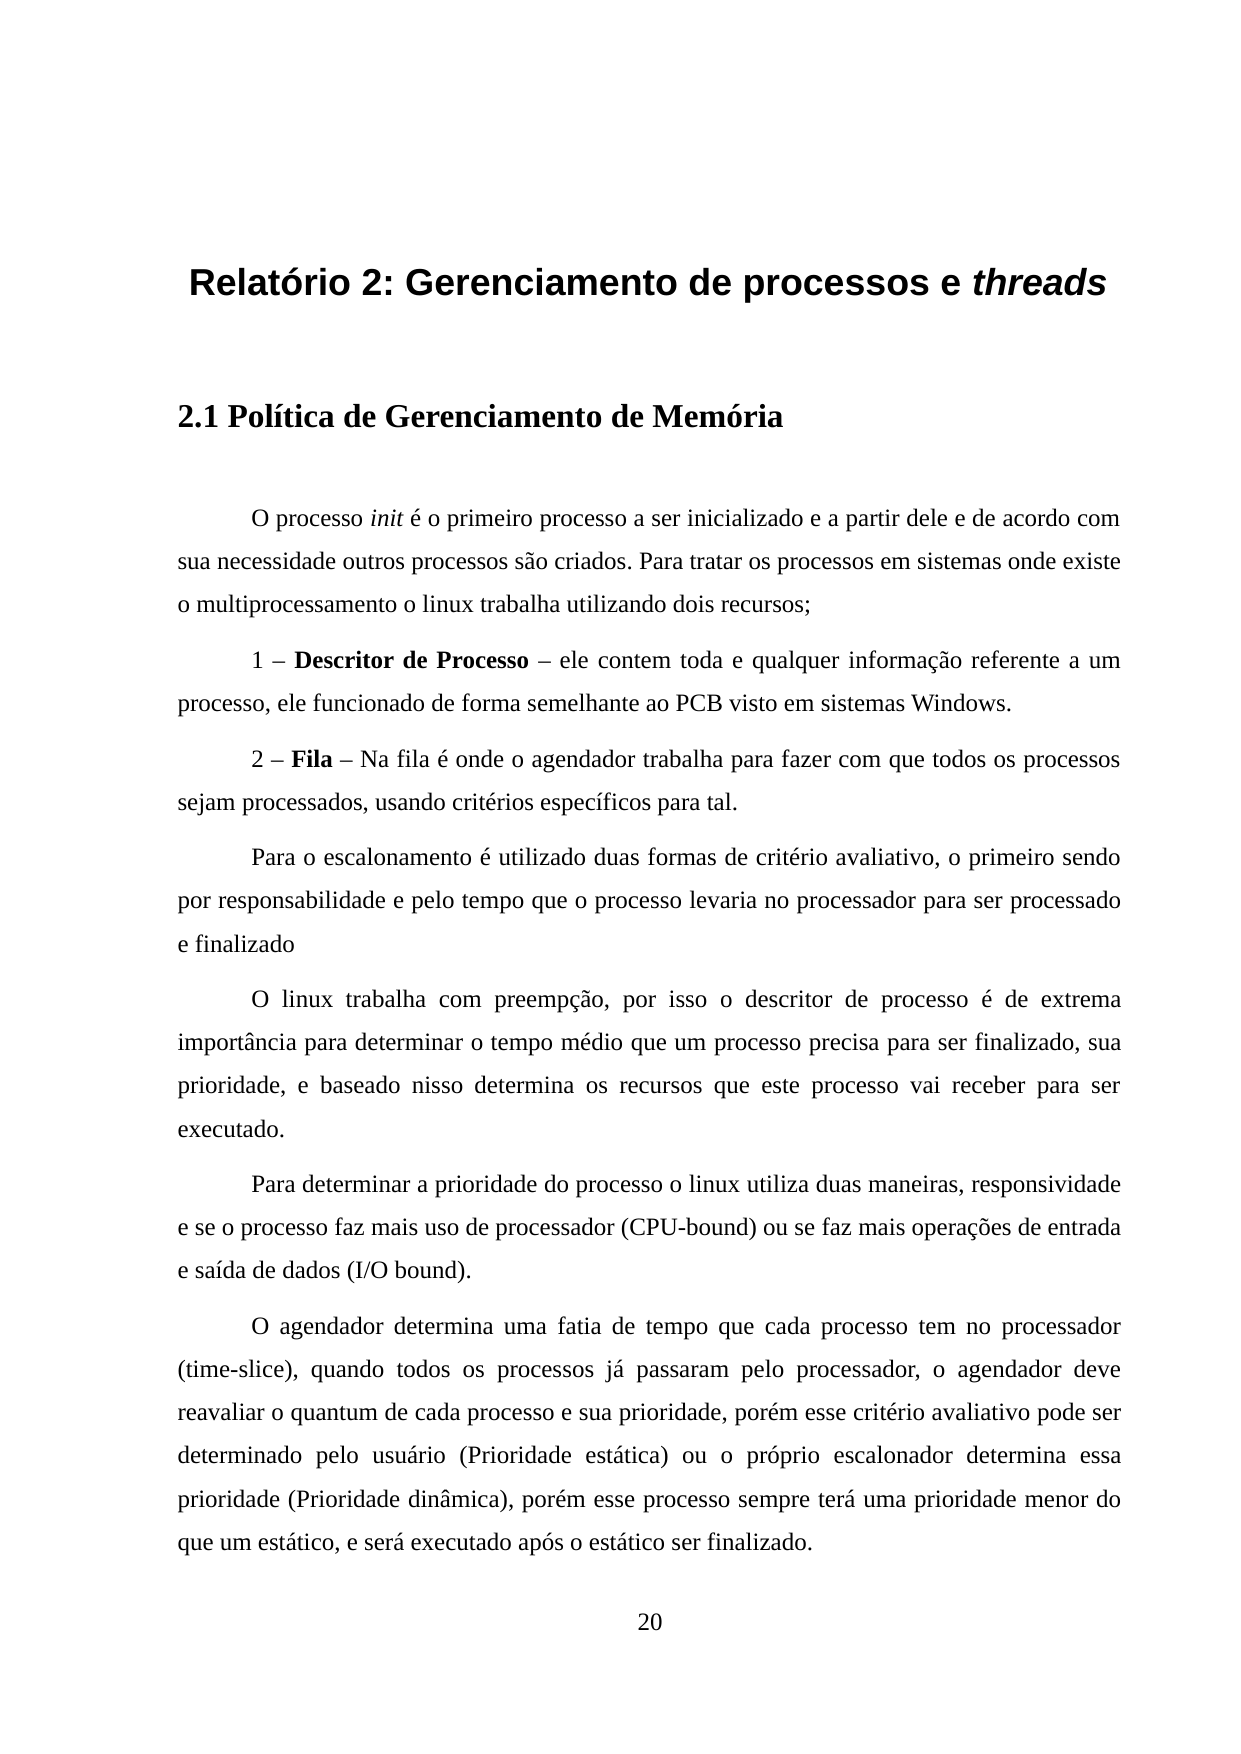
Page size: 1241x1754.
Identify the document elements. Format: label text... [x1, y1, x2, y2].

text O processo init é o primeiro processo a ser inicializado e a partir dele e de acordo com sua necessidade outros processos são criados. Para tratar os processos em sistemas onde existe o multiprocessamento o linux trabalha utilizando dois recursos; [177, 503, 1122, 618]
text Para determinar a prioridade do processo o linux utiliza duas maneiras, responsividade e se o processo faz mais uso de processador (CPU-bound) ou se faz mais operações de entrada e saída de dados (I/O bound). [177, 1169, 1122, 1284]
subtitle Relatório 2: Gerenciamento de processos e threads [177, 260, 1122, 303]
text O agendador determina uma fatia de tempo que cada processo tem no processador (time-slice), quando todos os processos já passaram pelo processador, o agendador deve reavaliar o quantum de cada processo e sua prioridade, porém esse critério avaliativo pode ser determinado pelo usuário (Prioridade estática) ou o próprio escalonador determina essa prioridade (Prioridade dinâmica), porém esse processo sempre terá uma prioridade menor do que um estático, e será executado após o estático ser finalizado. [177, 1311, 1122, 1556]
text 1 – Descritor de Processo – ele contem toda e qualquer informação referente a um processo, ele funcionado de forma semelhante ao PCB visto em sistemas Windows. [177, 645, 1122, 717]
text O linux trabalha com preempção, por isso o descritor de processo é de extrema importância para determinar o tempo médio que um processo precisa para ser finalizado, sua prioridade, e baseado nisso determina os recursos que este processo vai receber para ser executado. [177, 984, 1122, 1142]
subtitle 2.1 Política de Gerenciamento de Memória [177, 397, 1122, 435]
text 2 – Fila – Na fila é onde o agendador trabalha para fazer com que todos os processos sejam processados, usando critérios específicos para tal. [177, 744, 1122, 816]
text Para o escalonamento é utilizado duas formas de critério avaliativo, o primeiro sendo por responsabilidade e pelo tempo que o processo levaria no processador para ser processado e finalizado [177, 842, 1122, 957]
